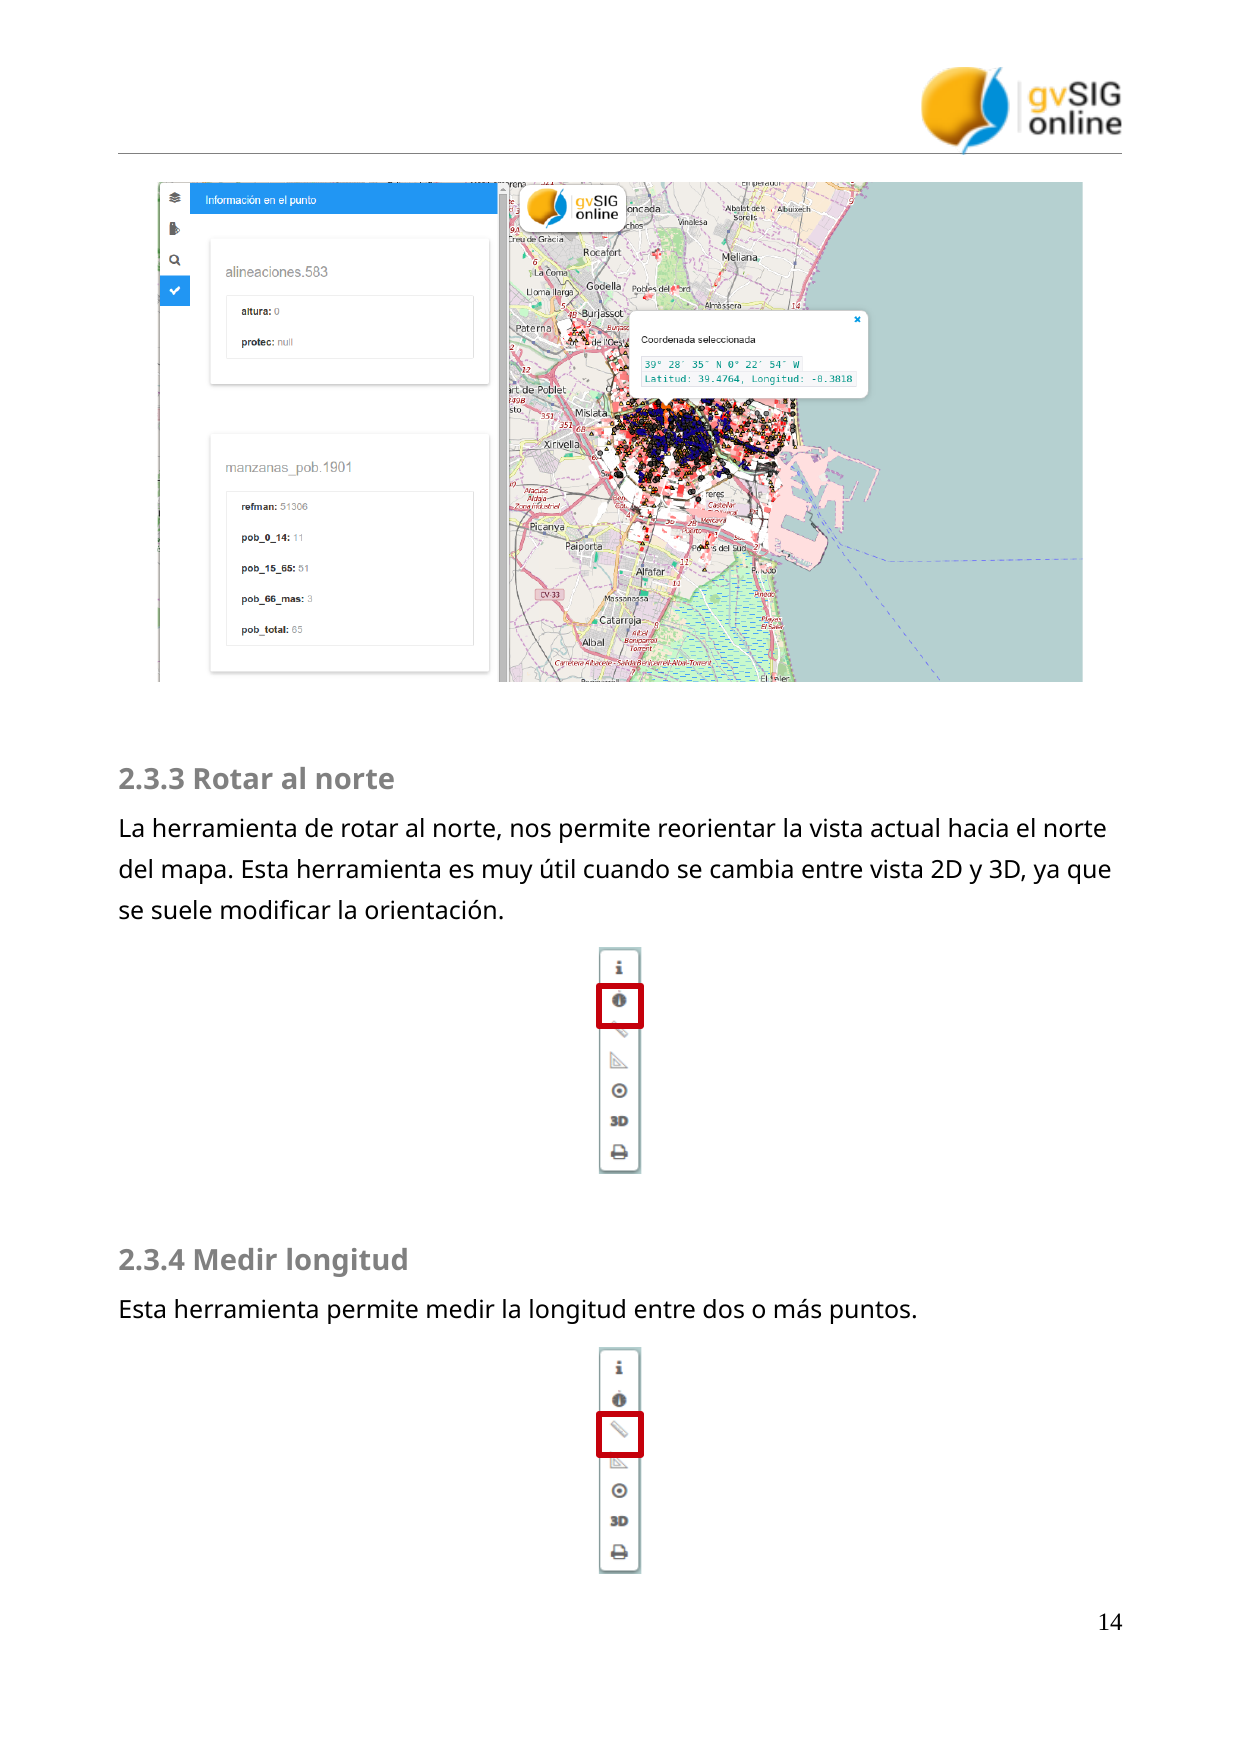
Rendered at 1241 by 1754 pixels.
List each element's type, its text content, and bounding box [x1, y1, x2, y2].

picture [602, 989, 638, 1023]
picture [602, 1417, 638, 1452]
subtitle 2.3.3 Rotar al norte [118, 759, 1122, 798]
picture [157, 182, 1083, 682]
picture [598, 1029, 642, 1174]
picture [598, 1347, 642, 1411]
picture [598, 1458, 642, 1574]
subtitle 2.3.4 Medir longitud [118, 1239, 1122, 1279]
text La herramienta de rotar al norte, nos permite reorientar la vista actual hacia el norte del mapa. Esta herramienta es muy útil cuando se cambia entre vista 2D y 3D, ya que se suele modificar la orientación. [118, 811, 1122, 927]
picture [598, 947, 642, 983]
text Esta herramienta permite medir la longitud entre dos o más puntos. [118, 1292, 1122, 1326]
picture [921, 67, 1122, 155]
